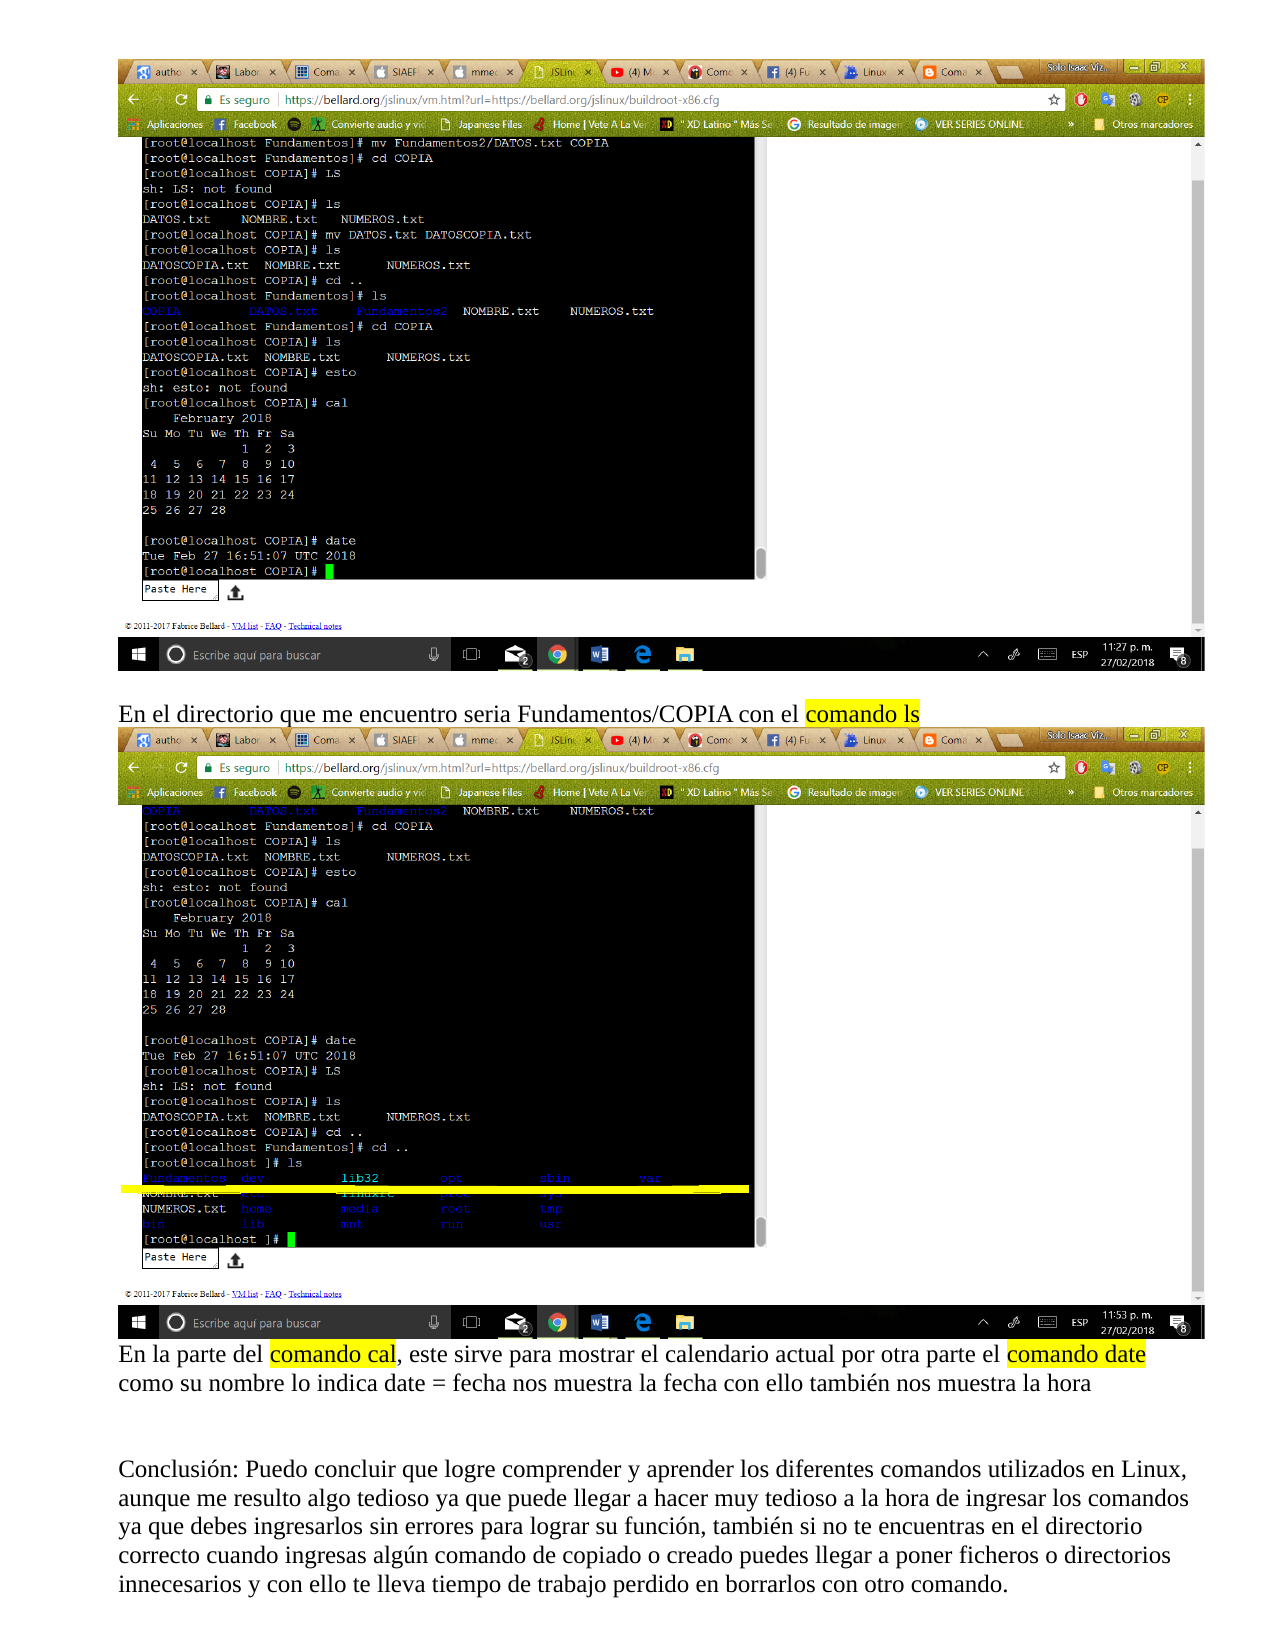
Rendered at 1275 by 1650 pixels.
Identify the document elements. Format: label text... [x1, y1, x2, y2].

text Conclusión: Puedo concluir que logre comprender y aprender los diferentes comandos utilizados en Linux, aunque me resulto algo tedioso ya que puede llegar a hacer muy tedioso a la hora de ingresar los comandos ya que debes ingresarlos sin errores para lograr su función, también si no te encuentras en el directorio correcto cuando ingresas algún comando de copiado o creado puedes llegar a poner ficheros o directorios innecesarios y con ello te lleva tiempo de trabajo perdido en borrarlos con otro comando. [118, 1454, 1205, 1598]
text En la parte del comando cal, este sirve para mostrar el calendario actual por otra parte el comando date como su nombre lo indica date = fecha nos muestra la fecha con ello también nos muestra la hora [118, 1339, 1205, 1396]
text En el directorio que me encuentro seria Fundamentos/COPIA con el comando ls [118, 699, 1205, 727]
